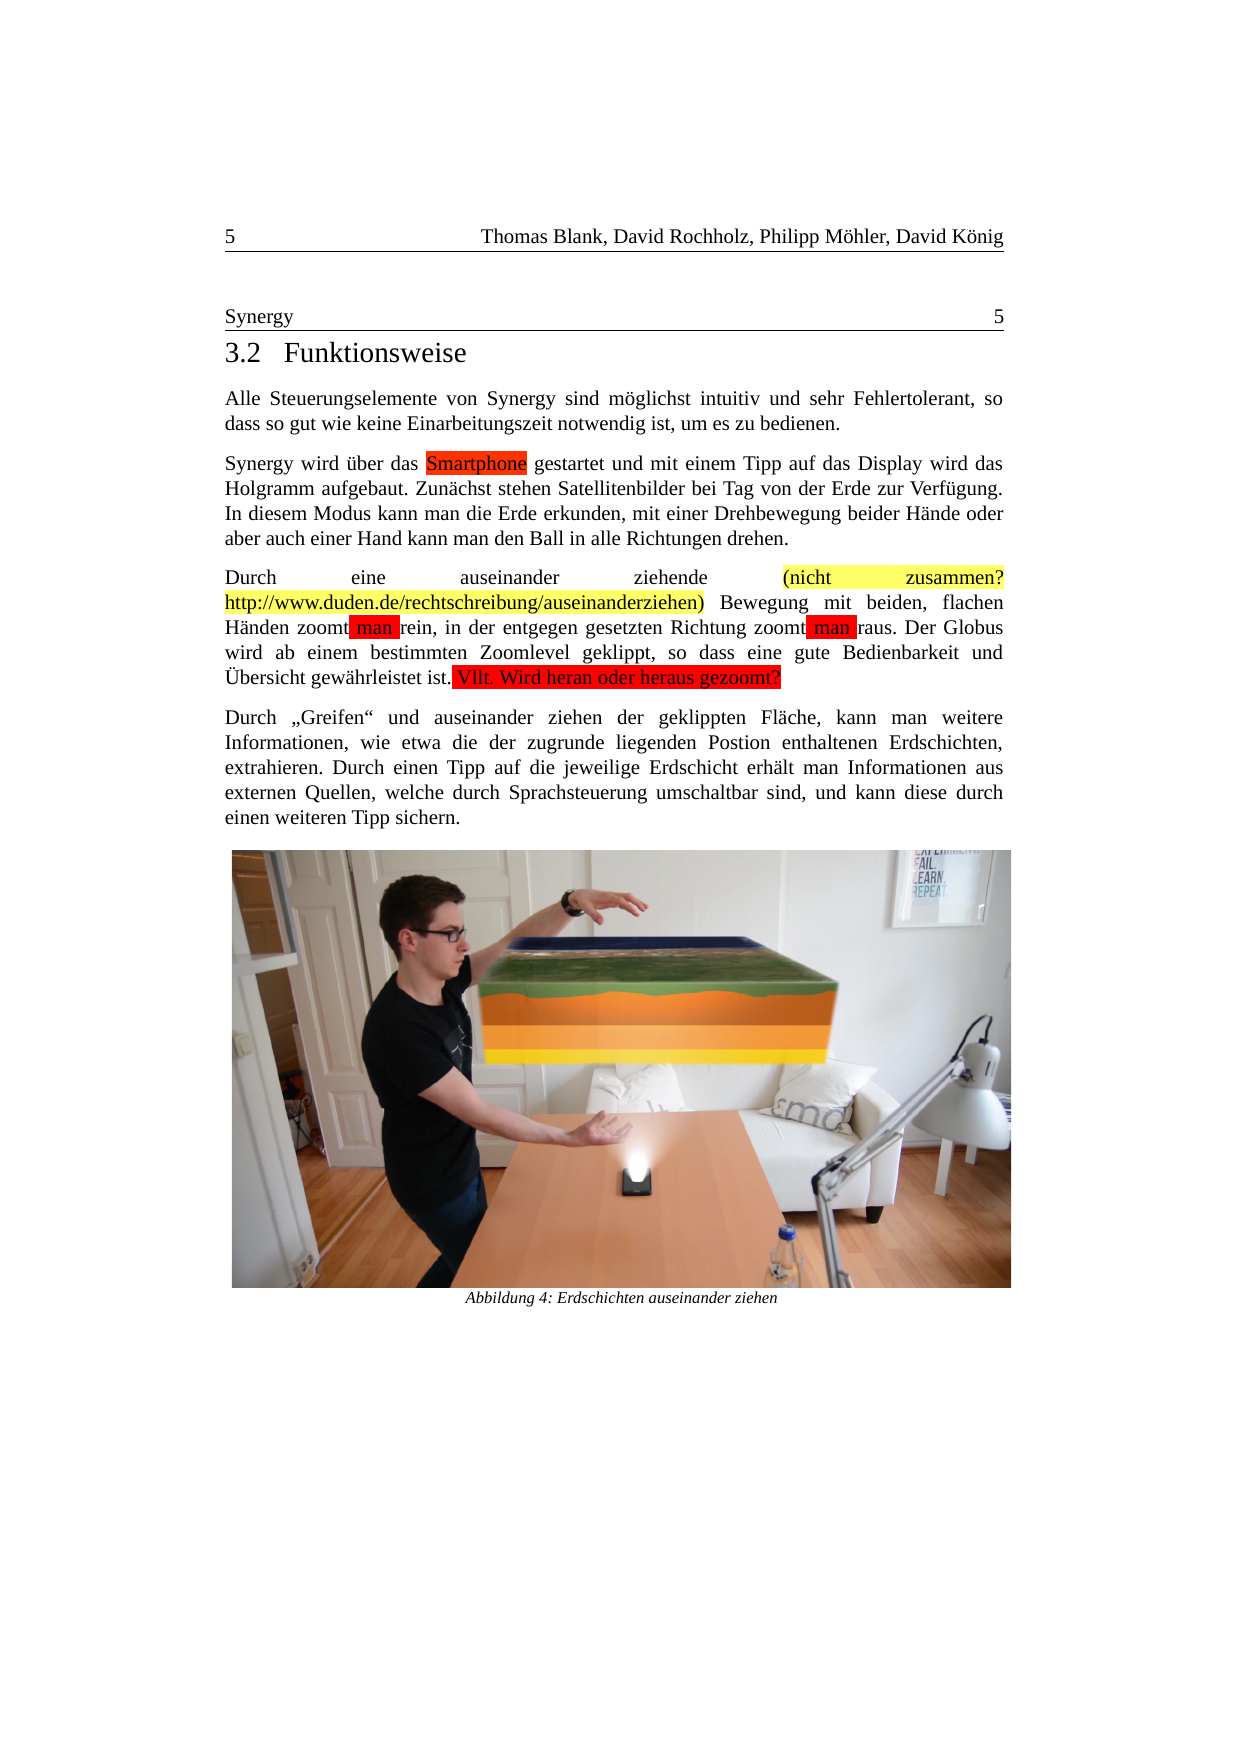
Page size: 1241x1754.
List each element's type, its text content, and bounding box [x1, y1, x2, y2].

text Durch „Greifen“ und auseinander ziehen der geklippten Fläche, kann man weitere Informationen, wie etwa die der zugrunde liegenden Postion enthaltenen Erdschichten, extrahieren. Durch einen Tipp auf die jeweilige Erdschicht erhält man Informationen aus externen Quellen, welche durch Sprachsteuerung umschaltbar sind, und kann diese durch einen weiteren Tipp sichern. [224, 704, 1004, 829]
text Synergy wird über das Smartphone gestartet und mit einem Tipp auf das Display wird das Holgramm aufgebaut. Zunächst stehen Satellitenbilder bei Tag von der Erde zur Verfügung. In diesem Modus kann man die Erde erkunden, mit einer Drehbewegung beider Hände oder aber auch einer Hand kann man den Ball in alle Richtungen drehen. [224, 450, 1004, 550]
picture [231, 850, 1012, 1288]
text Abbildung 4: Erdschichten auseinander ziehen [232, 1288, 1011, 1307]
text Durch eine auseinander ziehende (nicht zusammen? http://www.duden.de/rechtschreibung/auseinanderziehen) Bewegung mit beiden, flachen Händen zoomt man rein, in der entgegen gesetzten Richtung zoomt man raus. Der Globus wird ab einem bestimmten Zoomlevel geklippt, so dass eine gute Bedienbarkeit und Übersicht gewährleistet ist. Vllt. Wird heran oder heraus gezoomt? [224, 564, 1004, 689]
text Alle Steuerungselemente von Synergy sind möglichst intuitiv und sehr Fehlertolerant, so dass so gut wie keine Einarbeitungszeit notwendig ist, um es zu bedienen. [224, 385, 1004, 435]
subtitle Funktionsweise [224, 331, 1004, 368]
